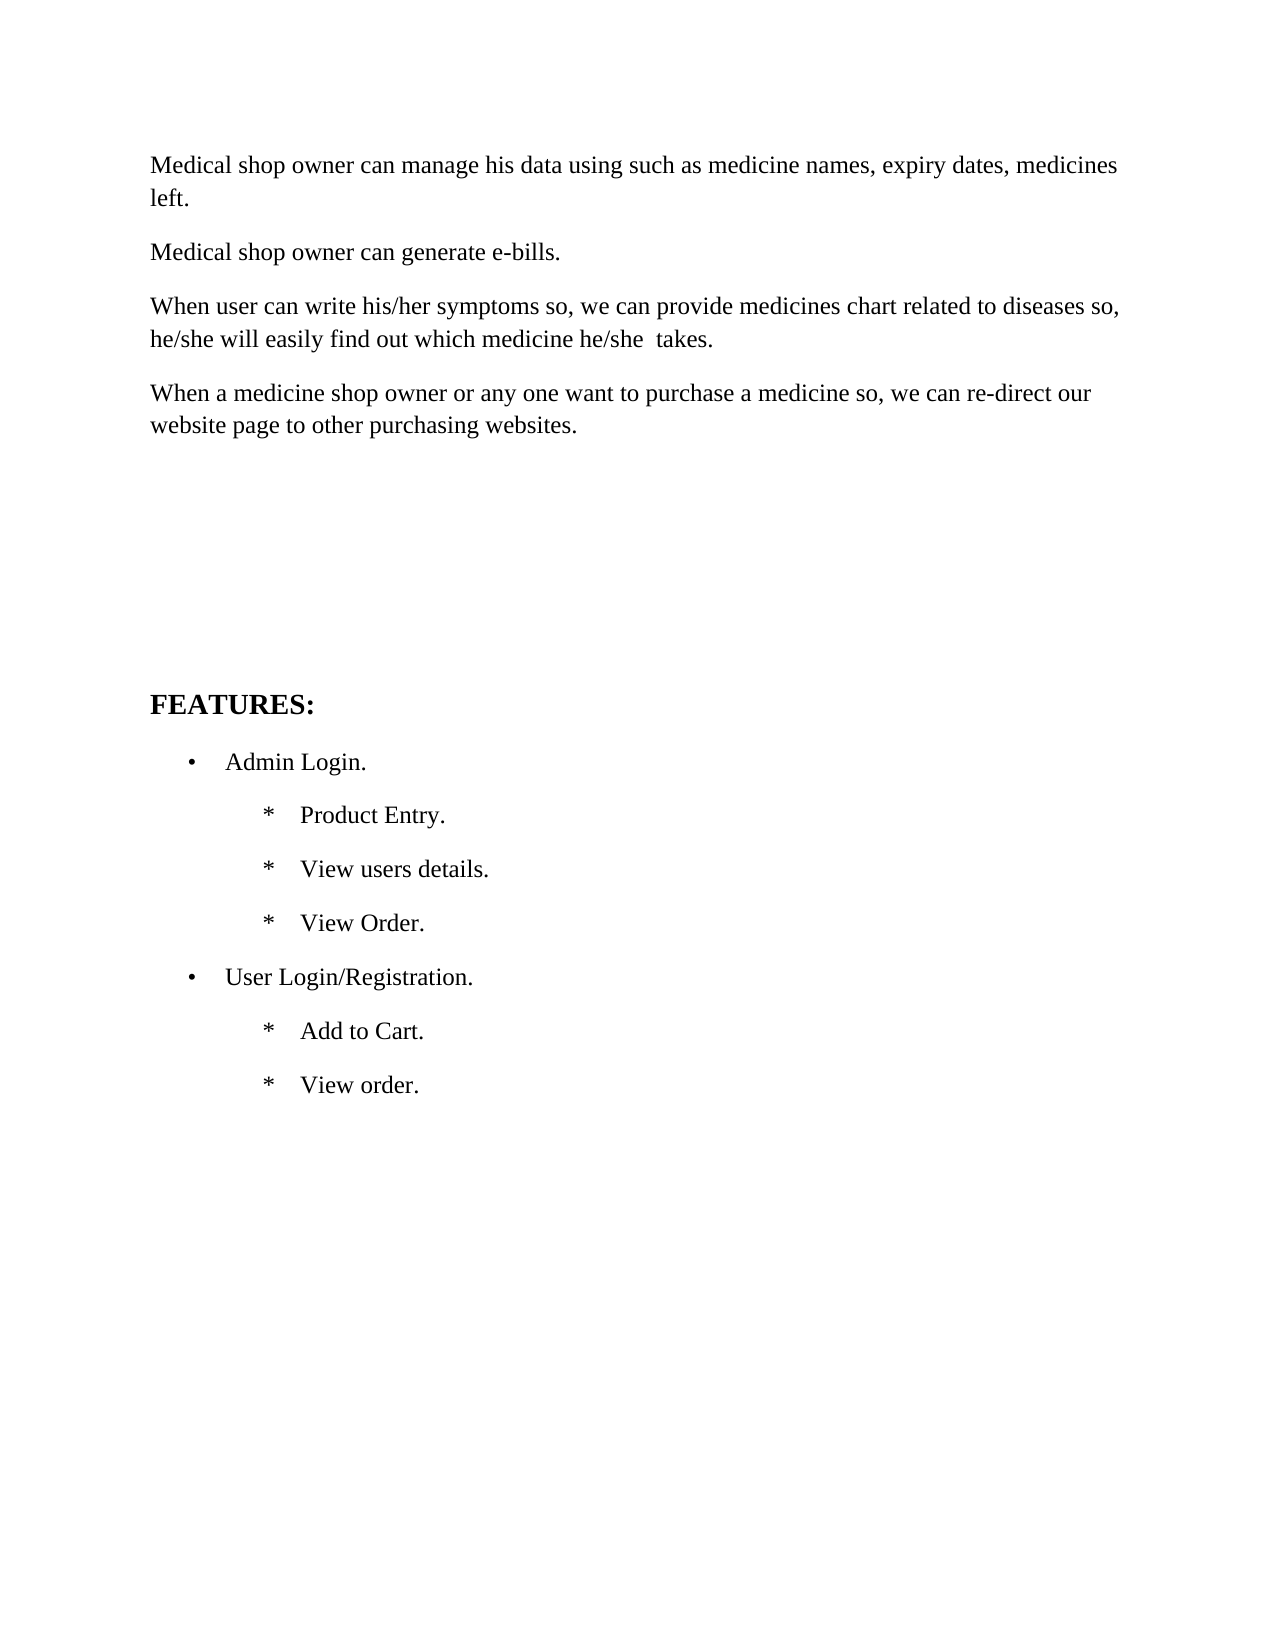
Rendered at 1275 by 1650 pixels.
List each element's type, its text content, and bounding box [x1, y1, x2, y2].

text Medical shop owner can manage his data using such as medicine names, expiry dates, medicines left. [150, 150, 1125, 212]
list User Login/Registration. [187, 962, 1125, 991]
text FEATURES: [150, 687, 1125, 721]
text Medical shop owner can generate e-bills. [150, 237, 1125, 266]
text When user can write his/her symptoms so, we can provide medicines chart related to diseases so, he/she will easily find out which medicine he/she takes. [150, 291, 1125, 352]
list View users details. [262, 854, 1125, 883]
list View Order. [262, 908, 1125, 937]
list Product Entry. [262, 801, 1125, 829]
list Add to Cart. [262, 1016, 1125, 1045]
list View order. [262, 1070, 1125, 1099]
list Admin Login. [187, 747, 1125, 776]
text When a medicine shop owner or any one want to purchase a medicine so, we can re-direct our website page to other purchasing websites. [150, 378, 1125, 439]
